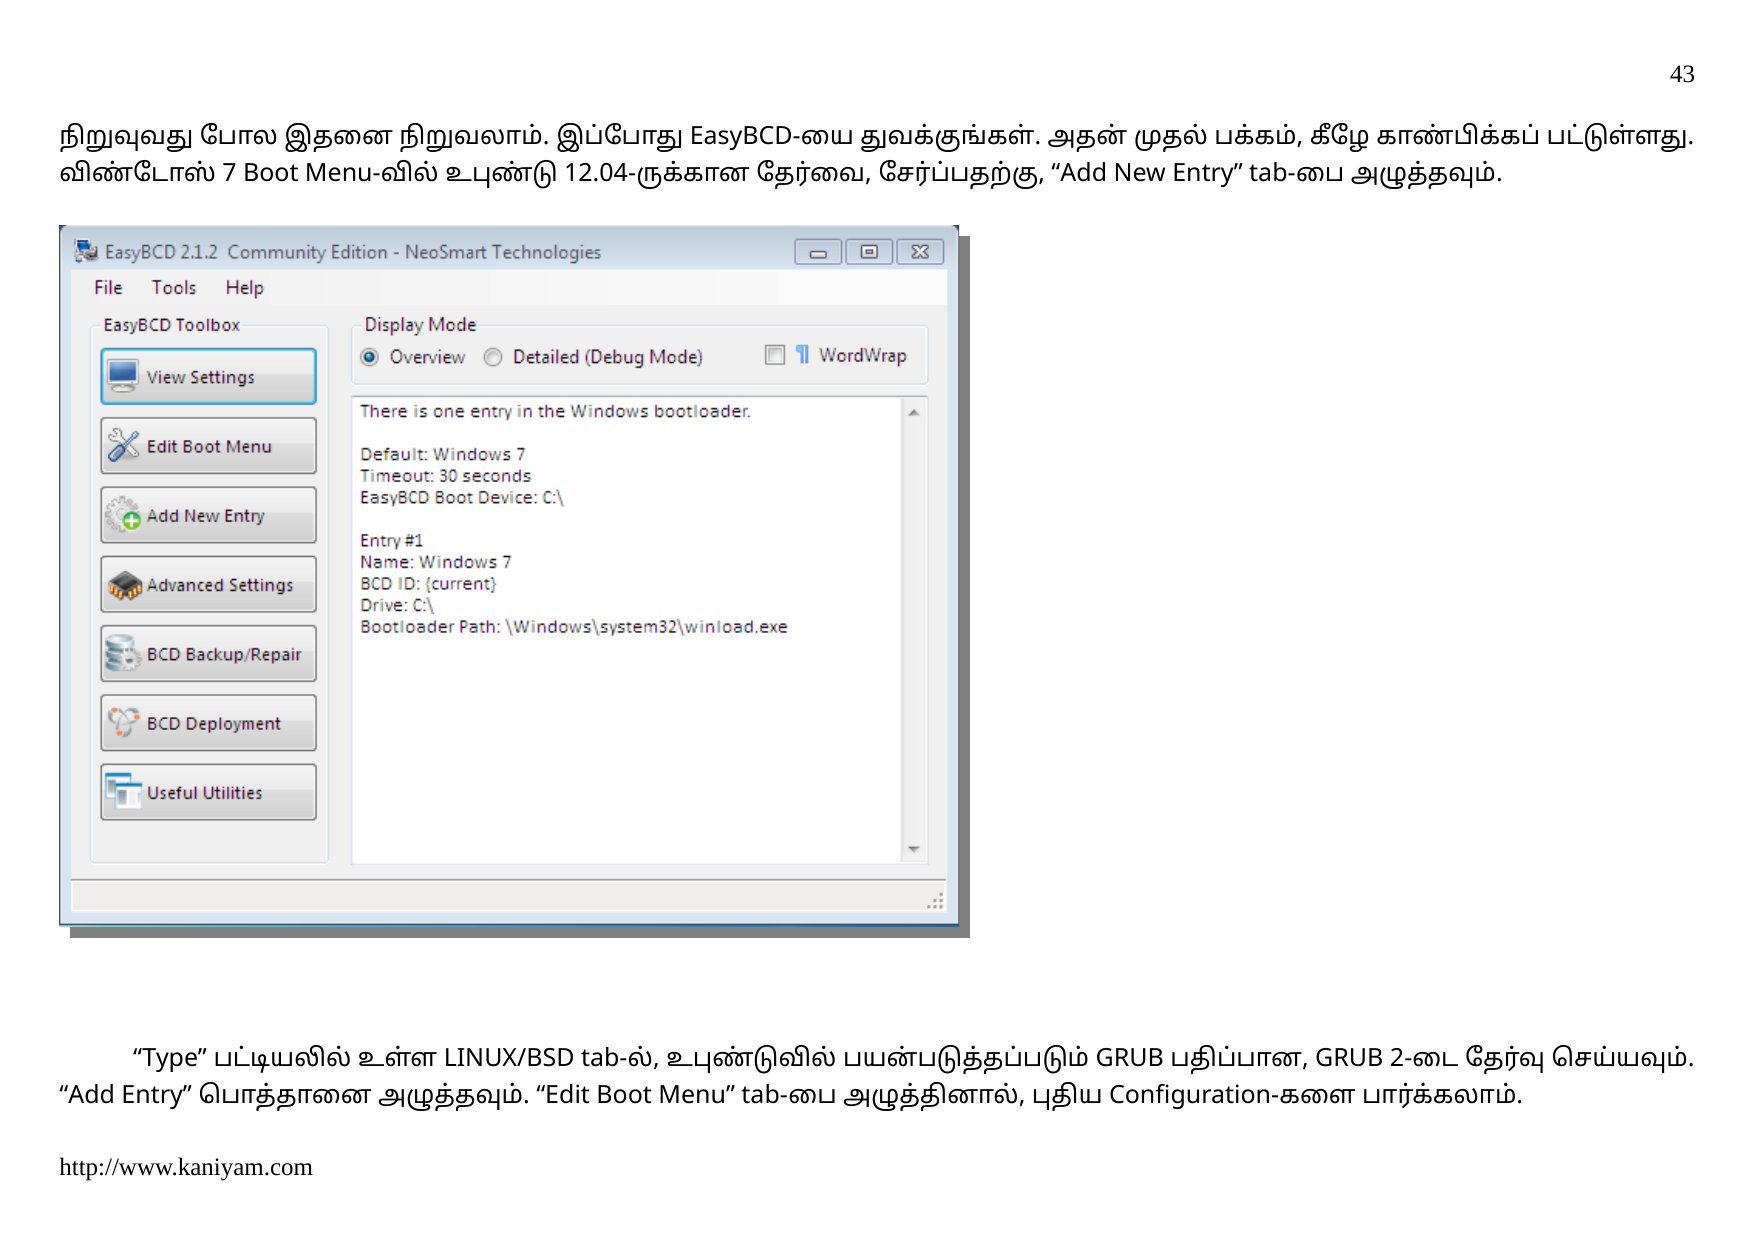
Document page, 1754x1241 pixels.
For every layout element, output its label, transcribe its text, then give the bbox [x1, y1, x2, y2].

text நிறுவுவது போல இதனை நிறுவலாம். இப்போது EasyBCD-யை துவக்குங்கள். அதன் முதல் பக்கம், கீழே காண்பிக்கப் பட்டுள்ளது. விண்டோஸ் 7 Boot Menu-வில் உபுண்டு 12.04-ருக்கான தேர்வை, சேர்ப்பதற்கு, “Add New Entry” tab-பை அழுத்தவும். [59, 117, 1695, 191]
text “Type” பட்டியலில் உள்ள LINUX/BSD tab-ல், உபுண்டுவில் பயன்படுத்தப்படும் GRUB பதிப்பான, GRUB 2-டை தேர்வு செய்யவும். “Add Entry” பொத்தானை அழுத்தவும். “Edit Boot Menu” tab-பை அழுத்தினால், புதிய Configuration-களை பார்க்கலாம். [59, 1040, 1695, 1114]
picture [59, 225, 960, 927]
